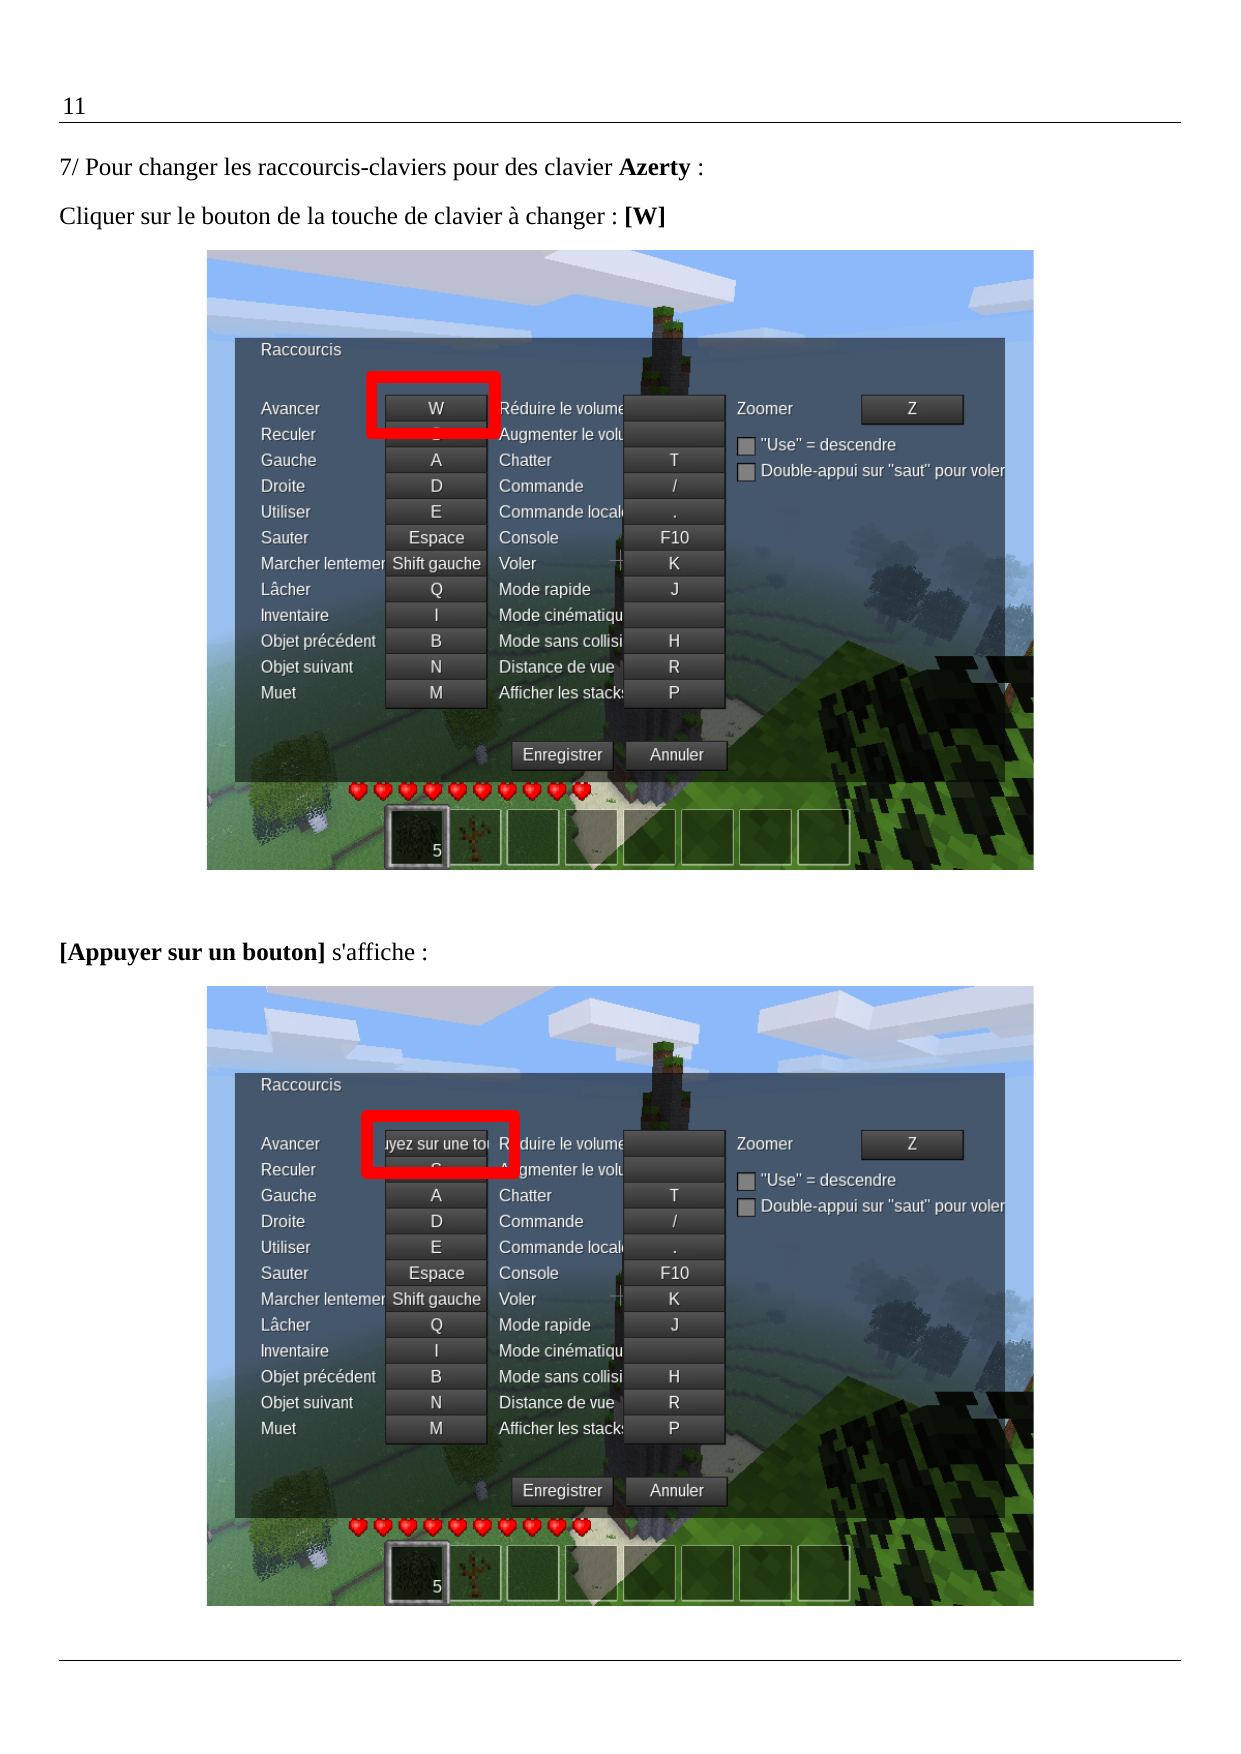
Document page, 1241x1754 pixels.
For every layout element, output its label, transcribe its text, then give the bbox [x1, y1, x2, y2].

picture [206, 986, 1034, 1606]
text Cliquer sur le bouton de la touche de clavier à changer : [W] [59, 201, 1181, 230]
text [Appuyer sur un bouton] s'affiche : [59, 937, 1181, 966]
text 7/ Pour changer les raccourcis-claviers pour des clavier Azerty : [59, 152, 1181, 181]
picture [206, 250, 1034, 870]
